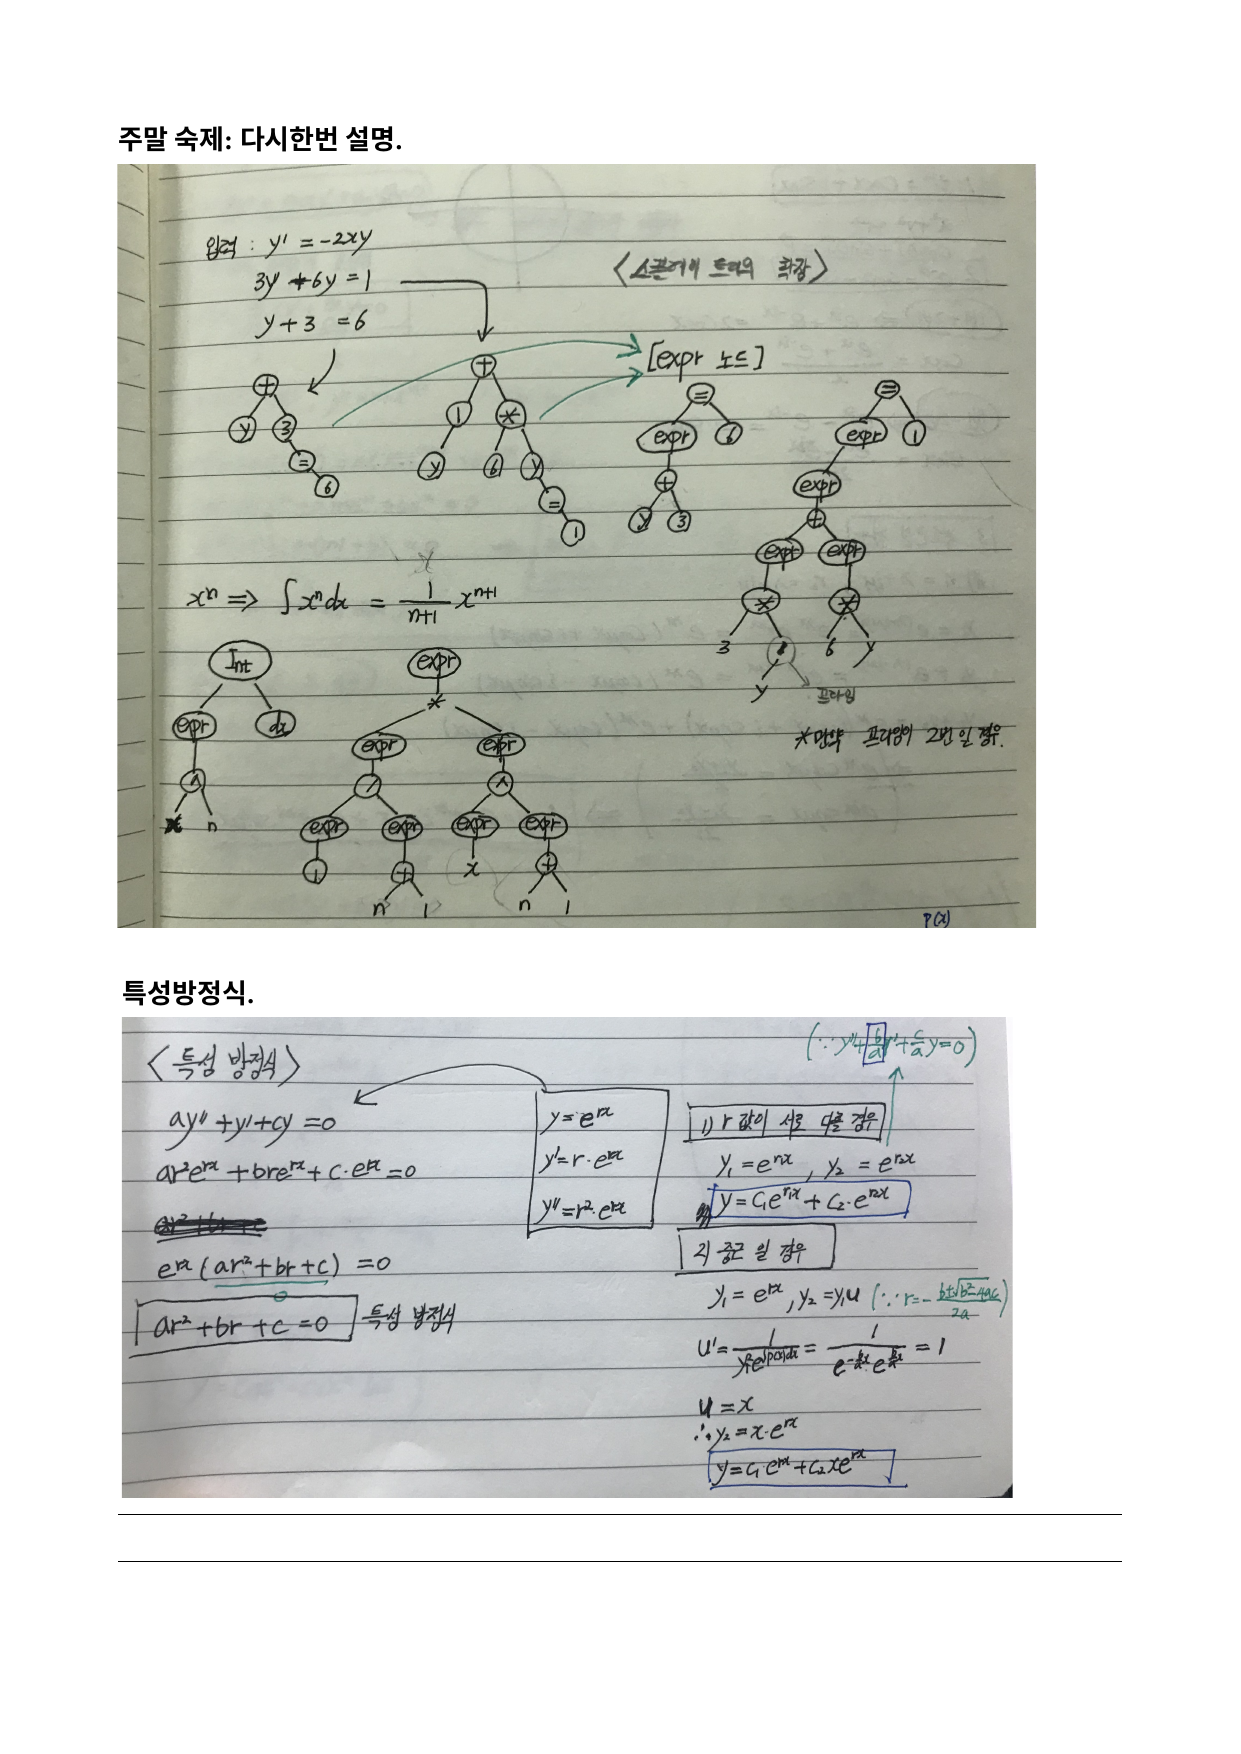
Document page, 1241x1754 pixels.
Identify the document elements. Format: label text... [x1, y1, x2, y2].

text 특성방정식. [118, 967, 1122, 1514]
picture [117, 164, 1037, 928]
text 주말 숙제: 다시한번 설명. [118, 118, 1122, 157]
